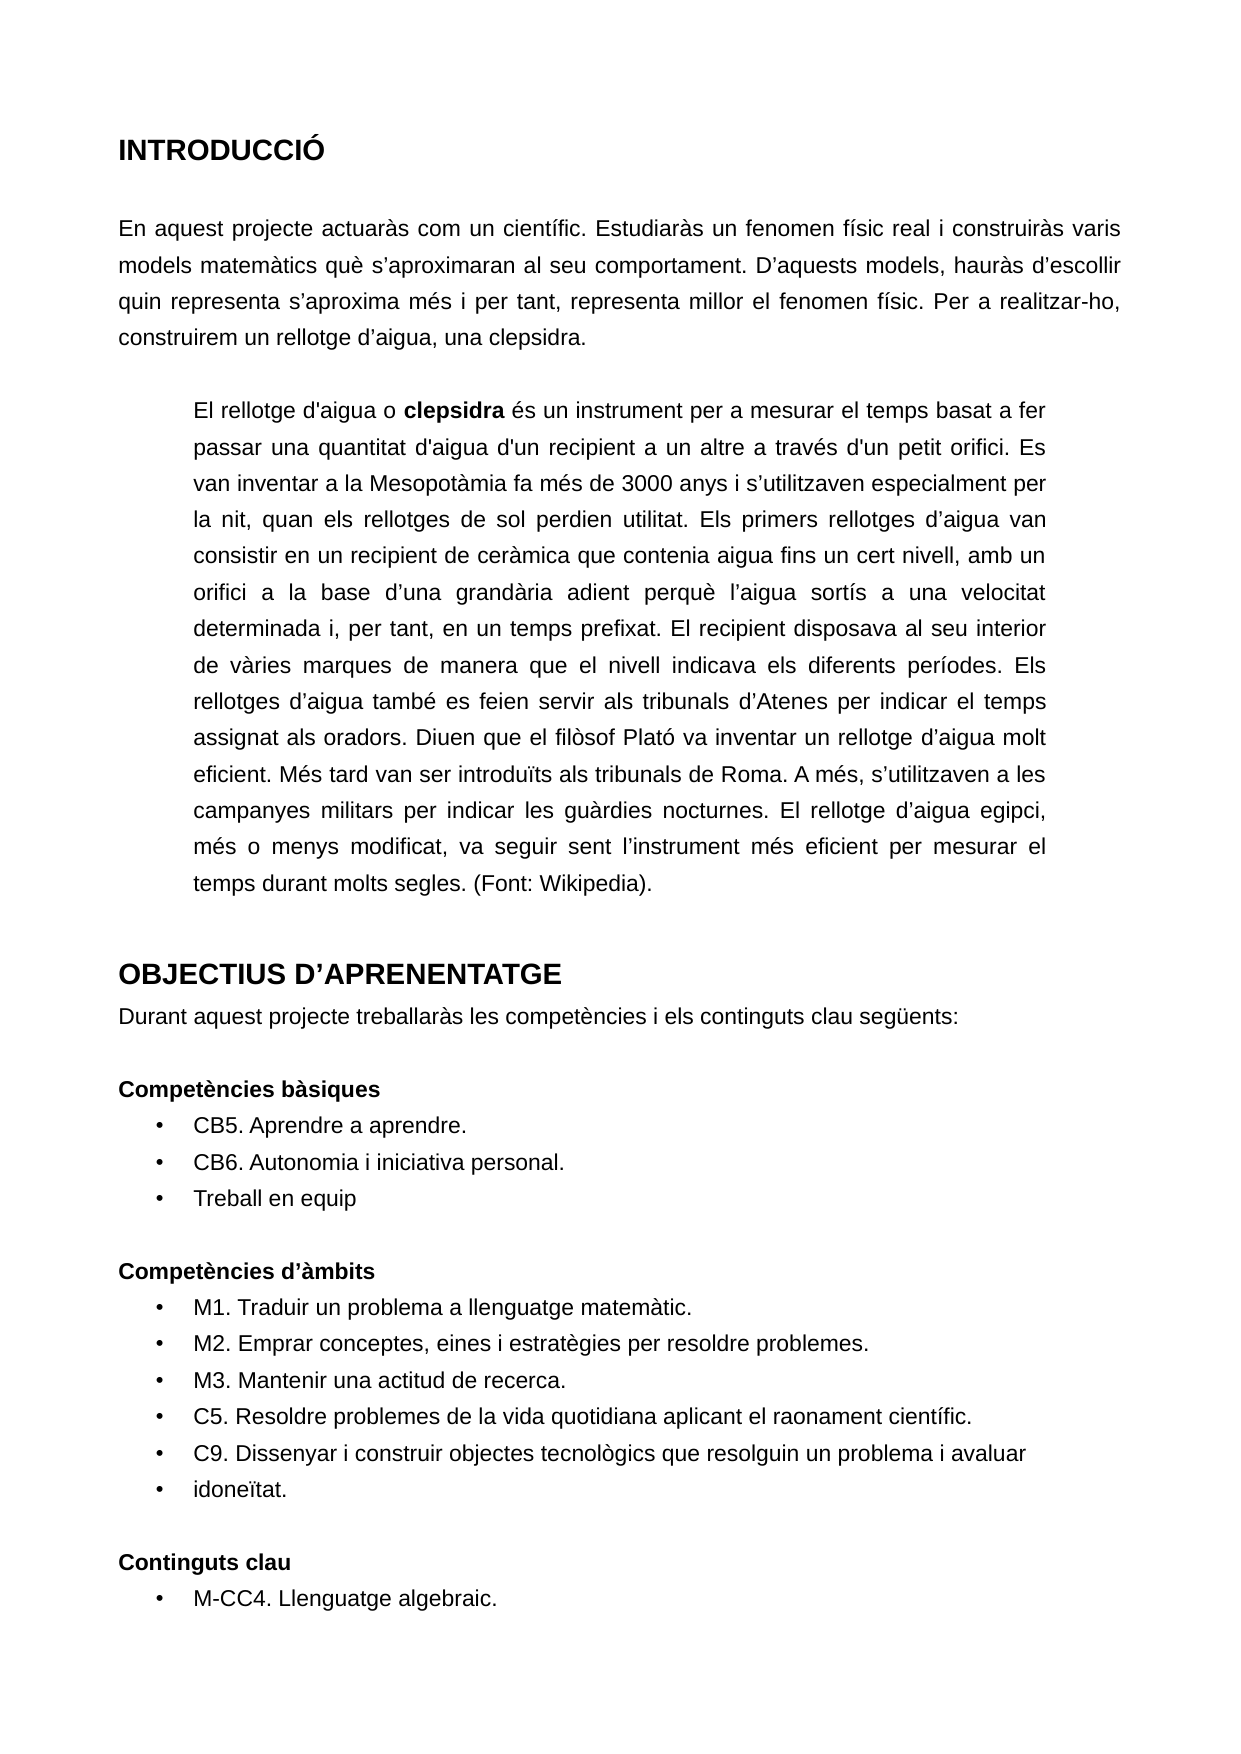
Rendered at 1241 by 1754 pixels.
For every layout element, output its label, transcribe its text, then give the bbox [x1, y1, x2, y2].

list C9. Dissenyar i construir objectes tecnològics que resolguin un problema i avaluar [156, 1439, 1122, 1466]
text Competències d’àmbits [118, 1258, 1122, 1284]
list CB6. Autonomia i iniciativa personal. [156, 1149, 1122, 1175]
text El rellotge d'aigua o clepsidra és un instrument per a mesurar el temps basat a fer passar una quantitat d'aigua d'un recipient a un altre a través d'un petit orifici. Es van inventar a la Mesopotàmia fa més de 3000 anys i s’utilitzaven especialment per la nit, quan els rellotges de sol perdien utilitat. Els primers rellotges d’aigua van consistir en un recipient de ceràmica que contenia aigua fins un cert nivell, amb un orifici a la base d’una grandària adient perquè l’aigua sortís a una velocitat determinada i, per tant, en un temps prefixat. El recipient disposava al seu interior de vàries marques de manera que el nivell indicava els diferents períodes. Els rellotges d’aigua també es feien servir als tribunals d’Atenes per indicar el temps assignat als oradors. Diuen que el filòsof Plató va inventar un rellotge d’aigua molt eficient. Més tard van ser introduïts als tribunals de Roma. A més, s’utilitzaven a les campanyes militars per indicar les guàrdies nocturnes. El rellotge d’aigua egipci, més o menys modificat, va seguir sent l’instrument més eficient per mesurar el temps durant molts segles. (Font: Wikipedia). [193, 397, 1047, 896]
text Continguts clau [118, 1548, 1122, 1575]
list Treball en equip [156, 1185, 1122, 1211]
subtitle OBJECTIUS D’APRENENTATGE [118, 957, 1122, 991]
text En aquest projecte actuaràs com un científic. Estudiaràs un fenomen físic real i construiràs varis models matemàtics què s’aproximaran al seu comportament. D’aquests models, hauràs d’escollir quin representa s’aproxima més i per tant, representa millor el fenomen físic. Per a realitzar-ho, construirem un rellotge d’aigua, una clepsidra. [118, 215, 1122, 351]
text Durant aquest projecte treballaràs les competències i els continguts clau següents: [118, 1003, 1122, 1029]
list M2. Emprar conceptes, eines i estratègies per resoldre problemes. [156, 1330, 1122, 1357]
list M3. Mantenir una actitud de recerca. [156, 1367, 1122, 1393]
list C5. Resoldre problemes de la vida quotidiana aplicant el raonament científic. [156, 1403, 1122, 1429]
list M-CC4. Llenguatge algebraic. [156, 1585, 1122, 1611]
list idoneïtat. [156, 1476, 1122, 1502]
list CB5. Aprendre a aprendre. [156, 1112, 1122, 1139]
text Competències bàsiques [118, 1076, 1122, 1102]
subtitle INTRODUCCIÓ [118, 133, 1122, 166]
list M1. Traduir un problema a llenguatge matemàtic. [156, 1294, 1122, 1320]
